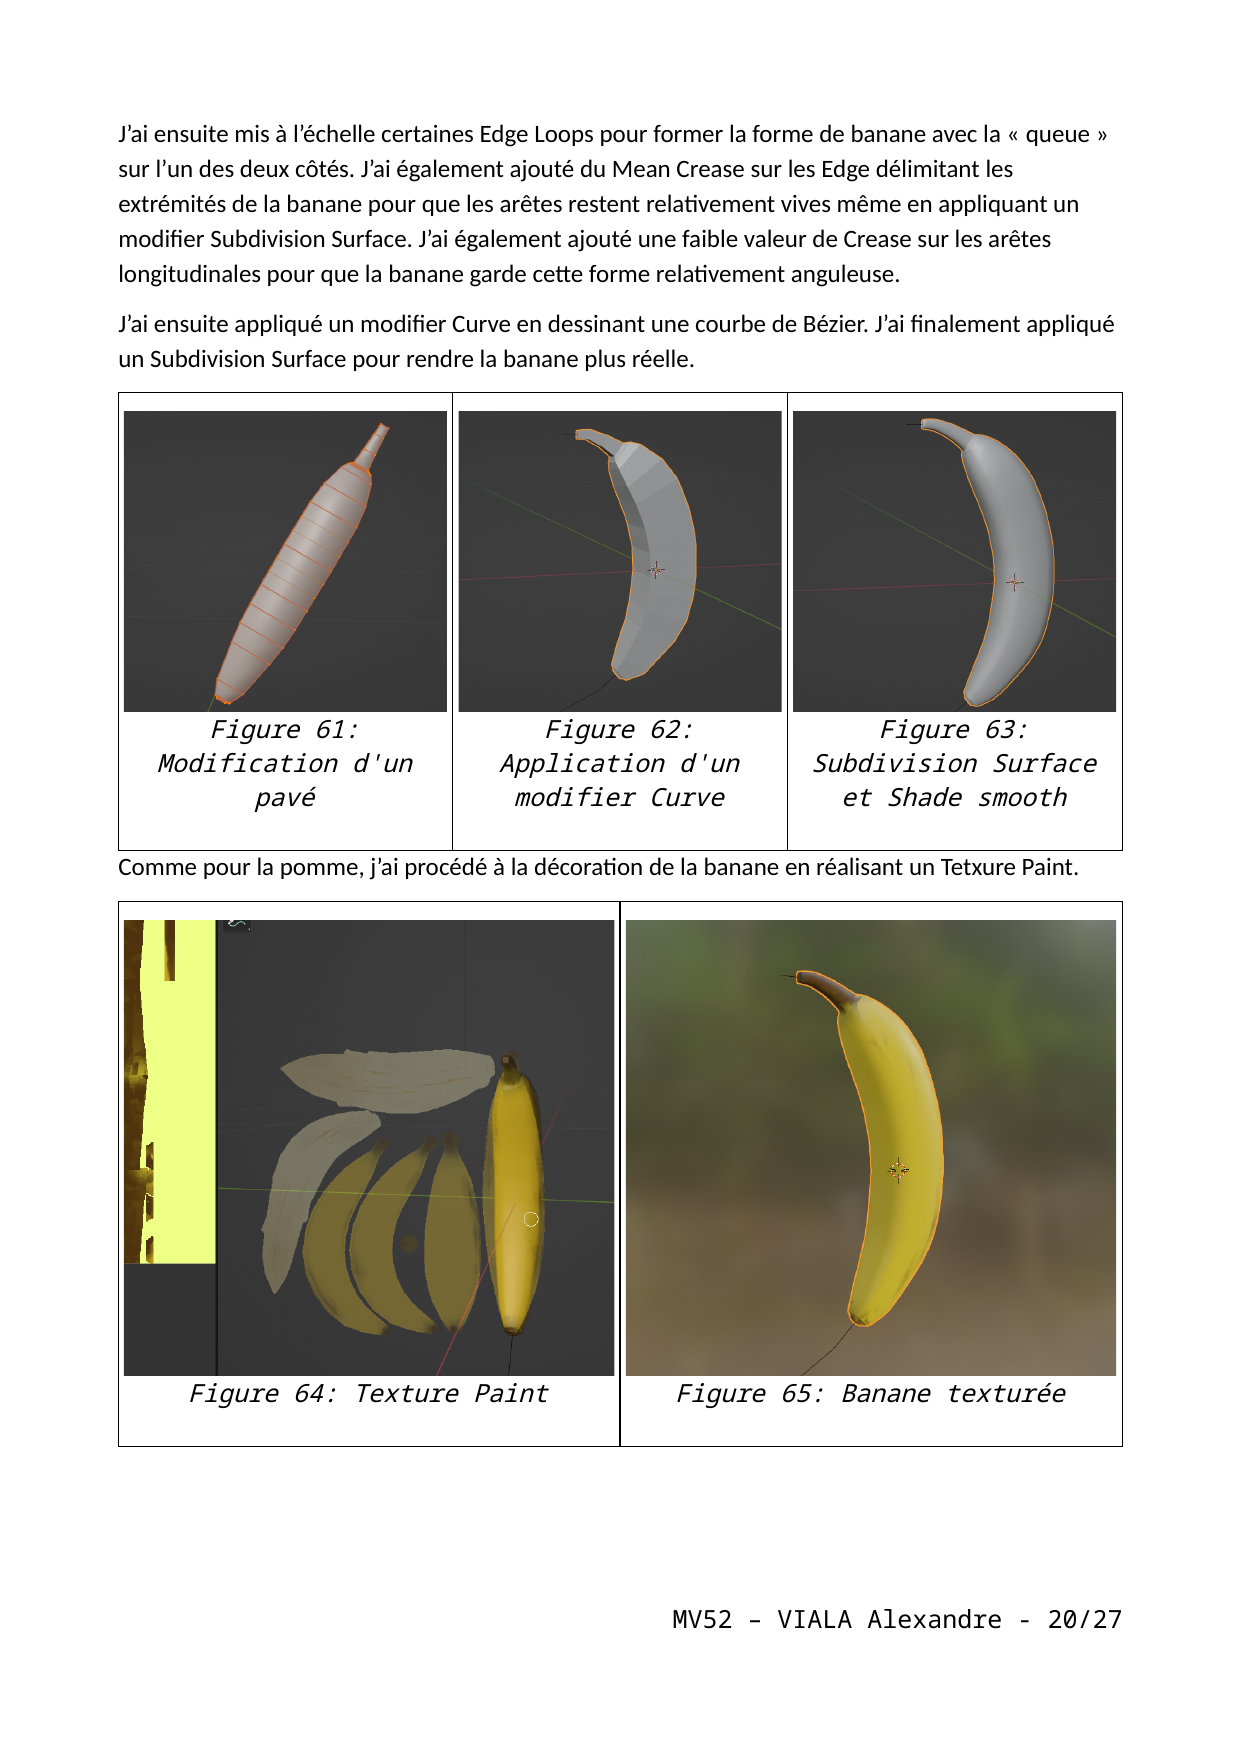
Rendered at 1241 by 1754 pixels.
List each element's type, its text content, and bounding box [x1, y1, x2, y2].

picture [625, 920, 1117, 1376]
table_header [119, 902, 619, 1446]
text J’ai ensuite mis à l’échelle certaines Edge Loops pour former la forme de banane avec la « queue » sur l’un des deux côtés. J’ai également ajouté du Mean Crease sur les Edge délimitant les extrémités de la banane pour que les arêtes restent relativement vives même en appliquant un modifier Subdivision Surface. J’ai également ajouté une faible valeur de Crease sur les arêtes longitudinales pour que la banane garde cette forme relativement anguleuse. [118, 118, 1122, 289]
text J’ai ensuite appliqué un modifier Curve en dessinant une courbe de Bézier. J’ai finalement appliqué un Subdivision Surface pour rendre la banane plus réelle. [118, 308, 1122, 373]
table_header [119, 393, 452, 850]
picture [793, 411, 1117, 712]
picture [123, 920, 615, 1376]
text Comme pour la pomme, j’ai procédé à la décoration de la banane en réalisant un Tetxure Paint. [118, 851, 1122, 882]
picture [123, 411, 447, 712]
table_header [788, 393, 1122, 850]
picture [458, 411, 782, 712]
table_header [621, 902, 1122, 1446]
table_header [453, 393, 787, 850]
